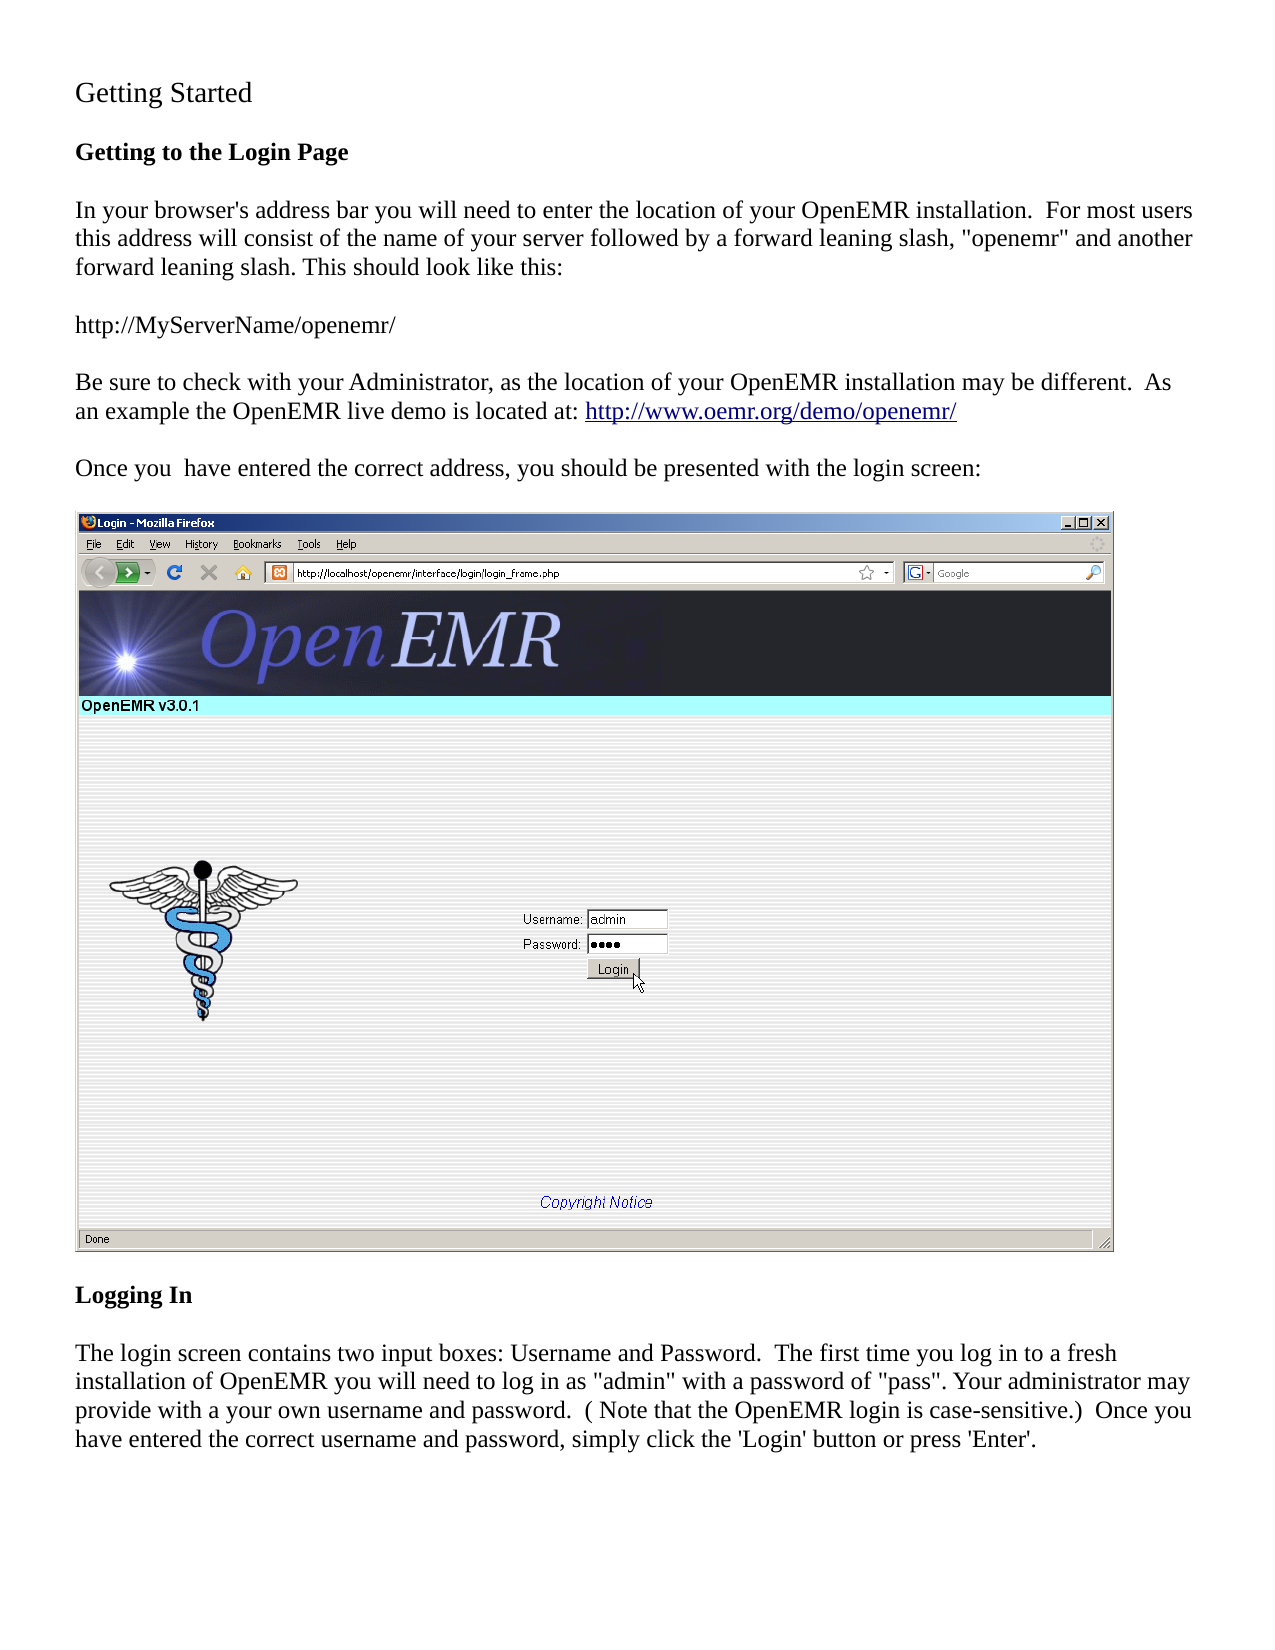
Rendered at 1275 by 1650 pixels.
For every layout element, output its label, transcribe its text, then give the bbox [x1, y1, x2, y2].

text The login screen contains two input boxes: Username and Password. The first time you log in to a fresh installation of OpenEMR you will need to log in as "admin" with a password of "pass". Your administrator may provide with a your own username and password. ( Note that the OpenEMR login is case-sensitive.) Once you have entered the correct username and password, simply click the 'Login' button or press 'Enter'. [75, 1338, 1200, 1453]
text http://MyServerName/openemr/ [75, 310, 1200, 338]
text Once you have entered the correct address, you should be presented with the login screen: [75, 453, 1200, 482]
picture [75, 511, 1114, 1252]
text Getting to the Login Page [75, 137, 1200, 166]
text Getting Started [75, 75, 1200, 108]
text Be sure to check with your Administrator, as the location of your OpenEMR installation may be different. As an example the OpenEMR live demo is located at: http://www.oemr.org/demo/openemr/ [75, 367, 1200, 425]
text Logging In [75, 1280, 1200, 1309]
text In your browser's address bar you will need to enter the location of your OpenEMR installation. For most users this address will consist of the name of your server followed by a forward leaning slash, "openemr" and another forward leaning slash. This should look like this: [75, 195, 1200, 281]
